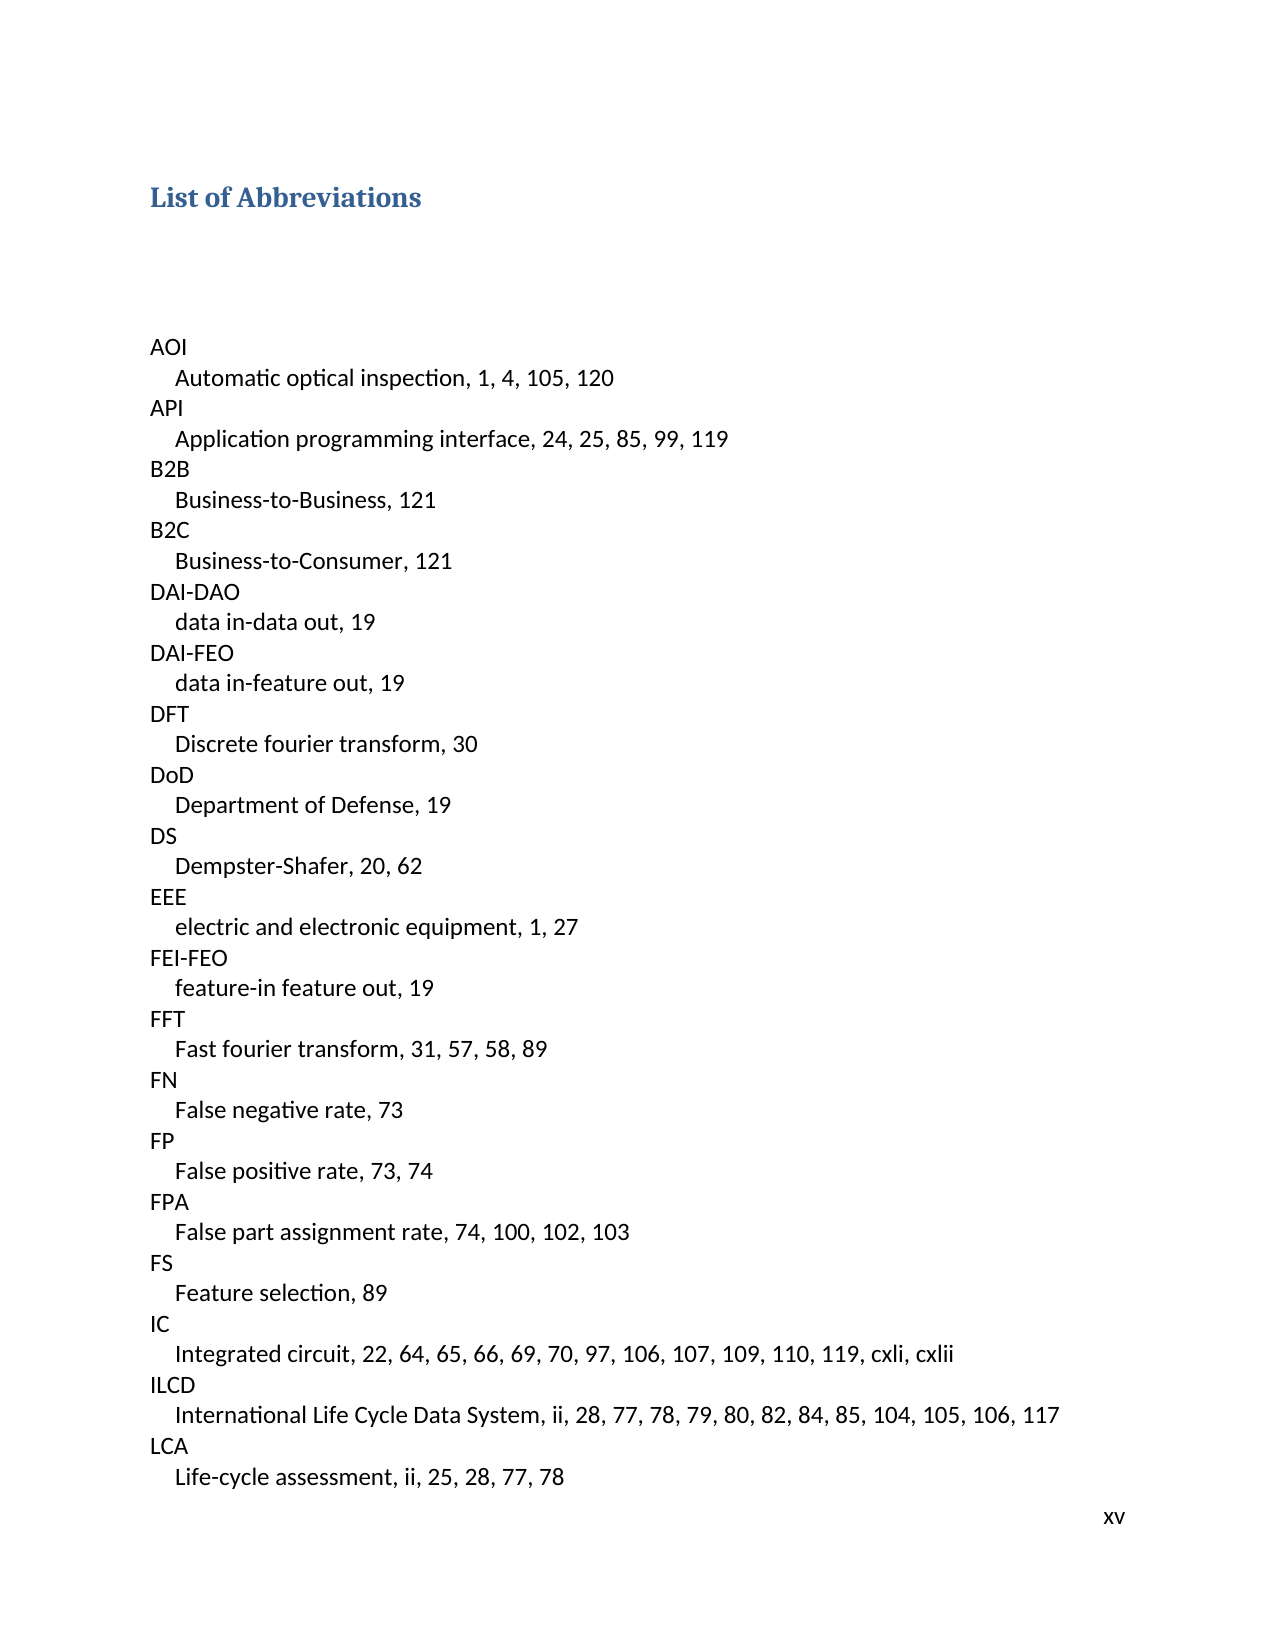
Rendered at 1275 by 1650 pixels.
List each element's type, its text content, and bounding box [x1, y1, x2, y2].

text EEE [150, 881, 1125, 911]
text DAI-DAO [150, 576, 1125, 606]
text Integrated circuit, 22, 64, 65, 66, 69, 70, 97, 106, 107, 109, 110, 119, cxli, cxlii [175, 1339, 1125, 1369]
text IC [150, 1308, 1125, 1339]
text electric and electronic equipment, 1, 27 [175, 911, 1125, 942]
text ILCD [150, 1369, 1125, 1400]
text data in-feature out, 19 [175, 667, 1125, 698]
text FPA [150, 1186, 1125, 1217]
text FS [150, 1247, 1125, 1278]
text International Life Cycle Data System, ii, 28, 77, 78, 79, 80, 82, 84, 85, 104, 105, 106, 117 [175, 1400, 1125, 1430]
text API [150, 392, 1125, 423]
text Business-to-Consumer, 121 [175, 545, 1125, 576]
text False part assignment rate, 74, 100, 102, 103 [175, 1217, 1125, 1247]
text Automatic optical inspection, 1, 4, 105, 120 [175, 362, 1125, 392]
text AOI [150, 331, 1125, 362]
text DFT [150, 698, 1125, 728]
text Fast fourier transform, 31, 57, 58, 89 [175, 1033, 1125, 1064]
text feature-in feature out, 19 [175, 972, 1125, 1003]
text Application programming interface, 24, 25, 85, 99, 119 [175, 423, 1125, 453]
text Department of Defense, 19 [175, 789, 1125, 820]
text FFT [150, 1003, 1125, 1033]
text False positive rate, 73, 74 [175, 1156, 1125, 1186]
text Business-to-Business, 121 [175, 484, 1125, 514]
text False negative rate, 73 [175, 1094, 1125, 1125]
text DoD [150, 759, 1125, 789]
text B2B [150, 453, 1125, 484]
subtitle List of Abbreviations [150, 181, 1125, 214]
text DS [150, 820, 1125, 850]
text Life-cycle assessment, ii, 25, 28, 77, 78 [175, 1461, 1125, 1491]
text B2C [150, 514, 1125, 545]
text Dempster-Shafer, 20, 62 [175, 850, 1125, 881]
text FN [150, 1064, 1125, 1094]
text Discrete fourier transform, 30 [175, 728, 1125, 759]
text LCA [150, 1430, 1125, 1461]
text FEI-FEO [150, 942, 1125, 972]
text FP [150, 1125, 1125, 1156]
text DAI-FEO [150, 637, 1125, 667]
text data in-data out, 19 [175, 606, 1125, 637]
text Feature selection, 89 [175, 1278, 1125, 1308]
